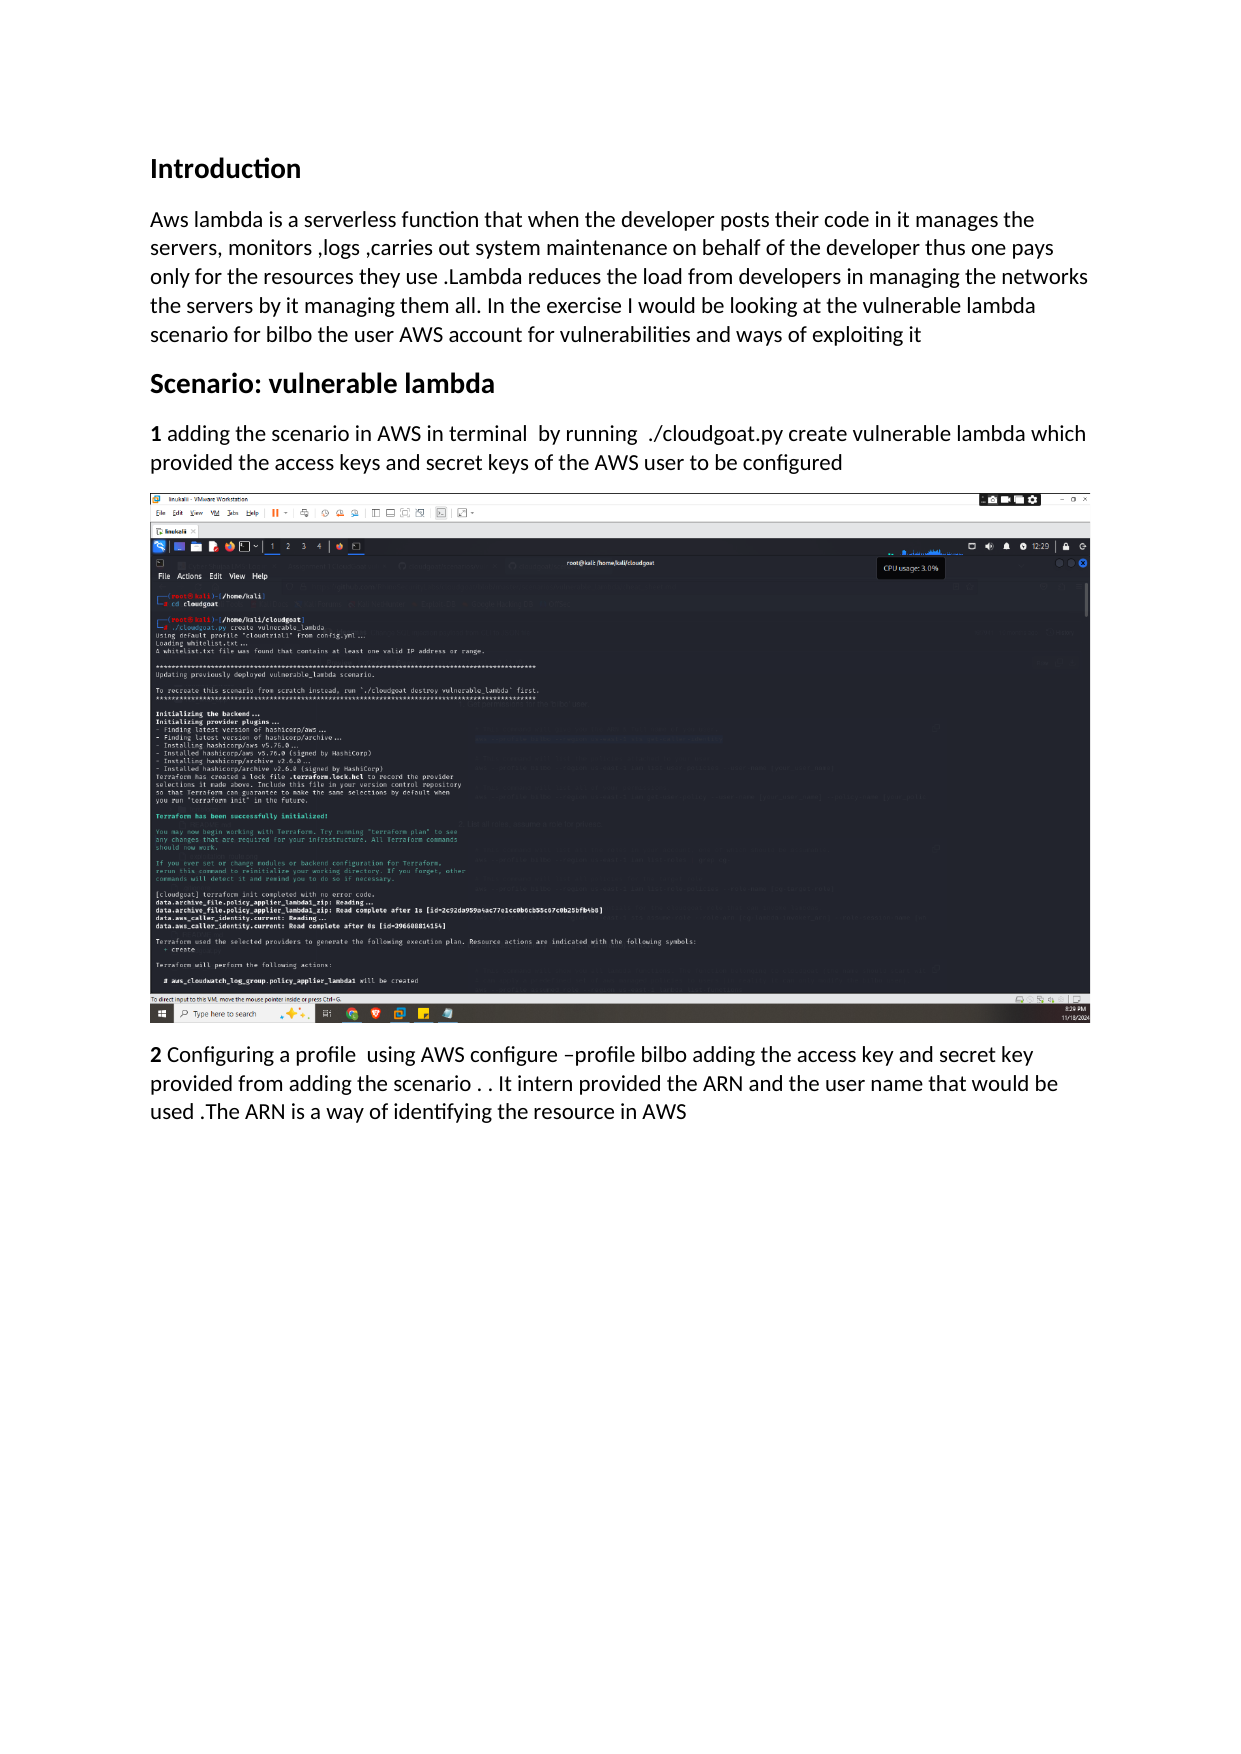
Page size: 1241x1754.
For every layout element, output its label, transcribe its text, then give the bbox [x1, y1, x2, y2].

text Aws lambda is a serverless function that when the developer posts their code in it manages the servers, monitors ,logs ,carries out system maintenance on behalf of the developer thus one pays only for the resources they use .Lambda reduces the load from developers in managing the networks the servers by it managing them all. In the exercise I would be looking at the vulnerable lambda scenario for bilbo the user AWS account for vulnerabilities and ways of exploiting it [150, 205, 1090, 348]
text 1 adding the scenario in AWS in terminal by running ./cloudgoat.py create vulnerable lambda which provided the access keys and secret keys of the AWS user to be configured [150, 419, 1090, 476]
text Scenario: vulnerable lambda [150, 366, 1090, 401]
text 2 Configuring a profile using AWS configure –profile bilbo adding the access key and secret key provided from adding the scenario . . It intern provided the ARN and the user name that would be used .The ARN is a way of identifying the resource in AWS [150, 1040, 1090, 1126]
text Introduction [150, 150, 1090, 186]
